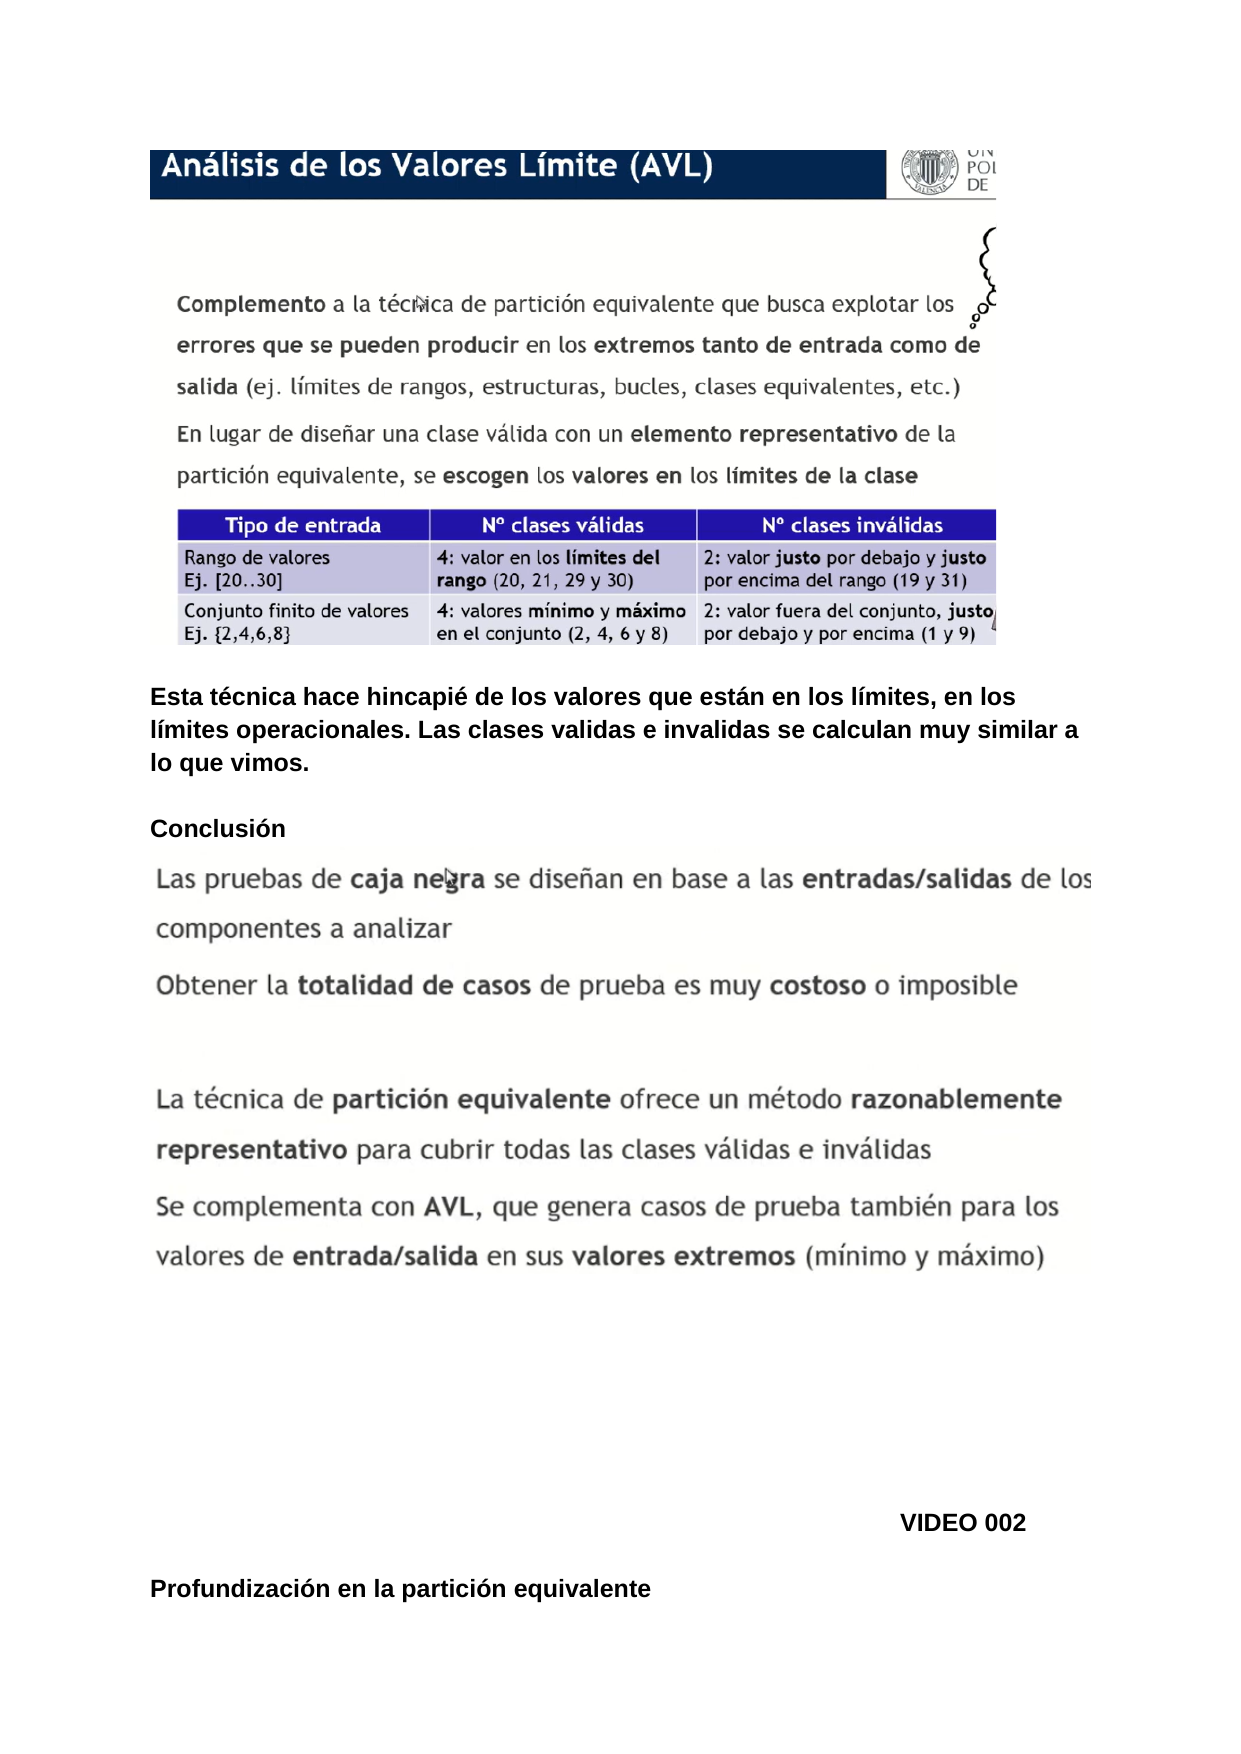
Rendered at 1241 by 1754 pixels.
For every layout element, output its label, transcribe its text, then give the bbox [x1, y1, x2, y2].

picture [150, 846, 1091, 1274]
picture [150, 150, 997, 645]
text Conclusión [150, 814, 1090, 842]
text Esta técnica hace hincapié de los valores que están en los límites, en los límites operacionales. Las clases validas e invalidas se calculan muy similar a lo que vimos. [150, 682, 1090, 776]
text Profundización en la partición equivalente [150, 1574, 1090, 1603]
text VIDEO 002 [150, 1508, 1090, 1537]
